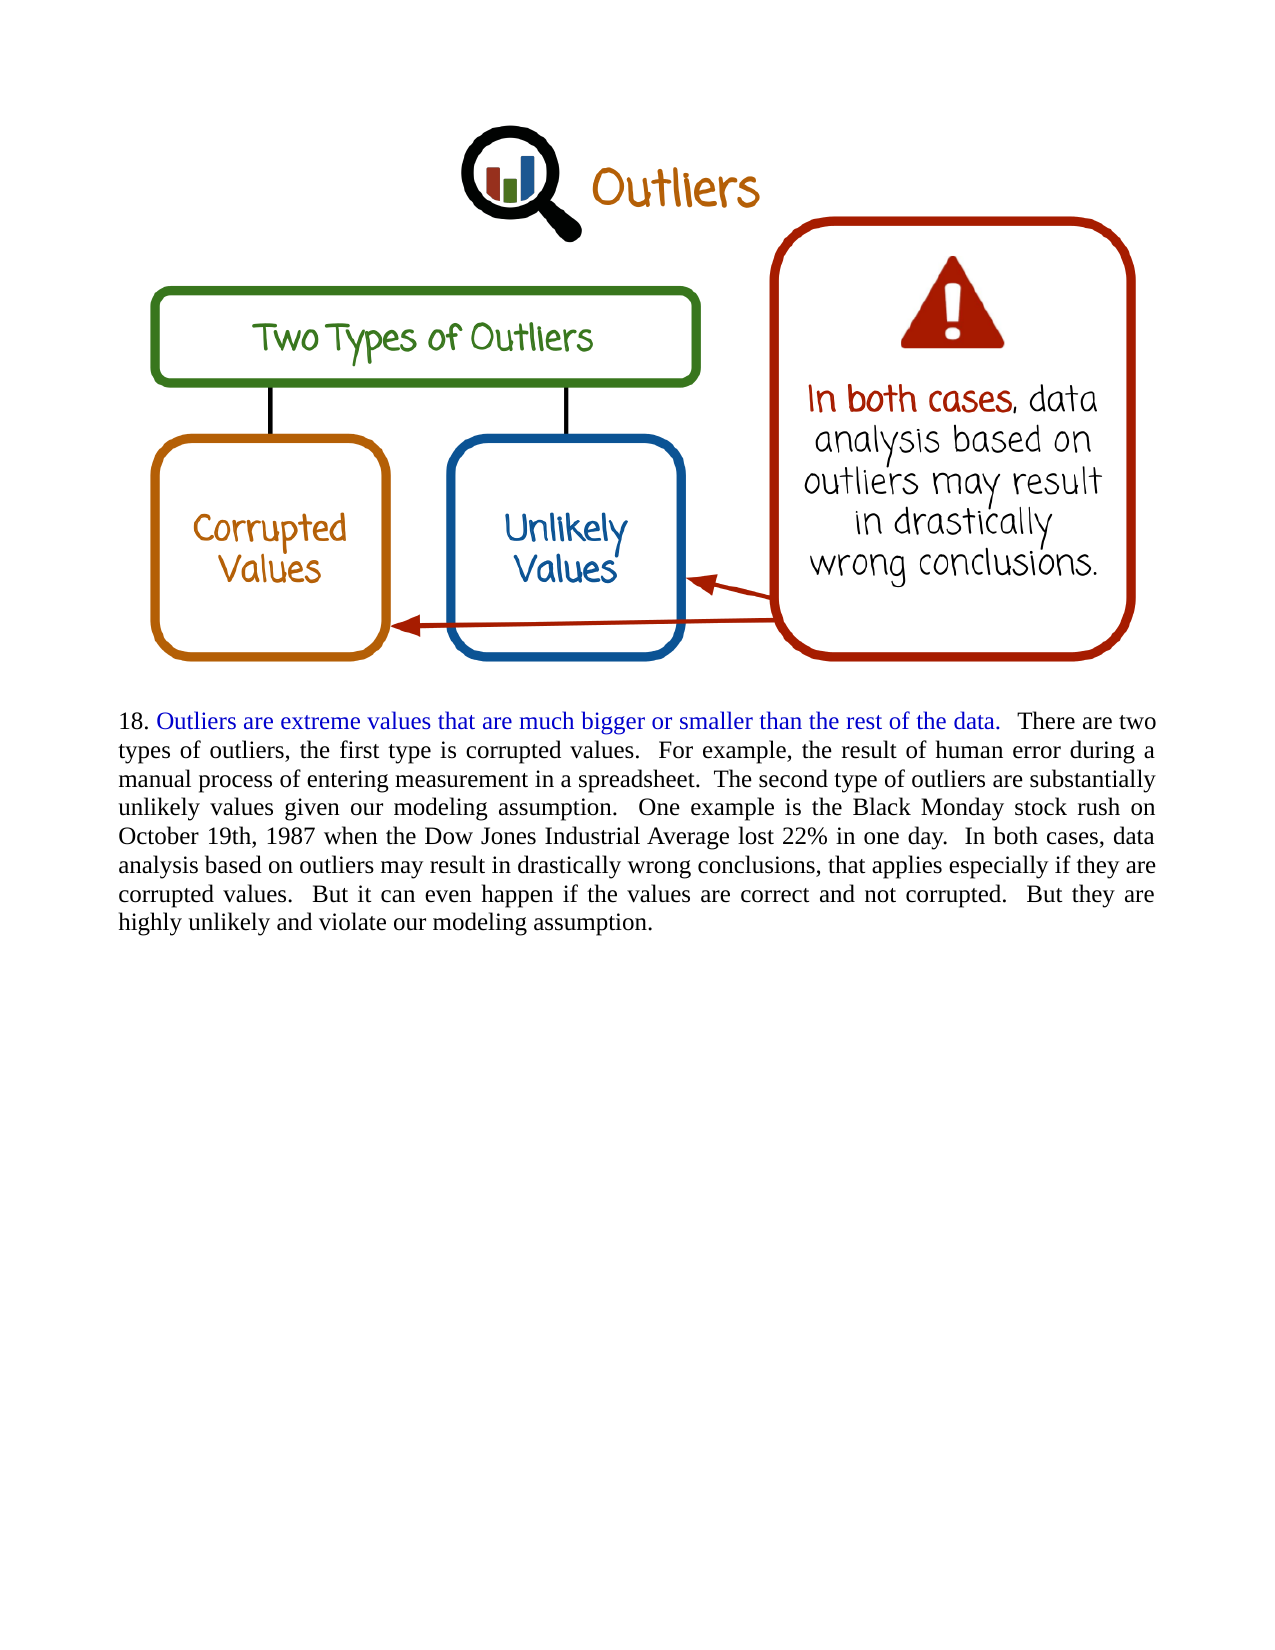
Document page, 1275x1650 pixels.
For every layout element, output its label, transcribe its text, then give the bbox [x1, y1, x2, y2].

picture [118, 118, 1157, 678]
text 18. Outliers are extreme values that are much bigger or smaller than the rest of the data. There are two types of outliers, the first type is corrupted values. For example, the result of human error during a manual process of entering measurement in a spreadsheet. The second type of outliers are substantially unlikely values given our modeling assumption. One example is the Black Monday stock rush on October 19th, 1987 when the Dow Jones Industrial Average lost 22% in one day. In both cases, data analysis based on outliers may result in drastically wrong conclusions, that applies especially if they are corrupted values. But it can even happen if the values are correct and not corrupted. But they are highly unlikely and violate our modeling assumption. [118, 706, 1157, 936]
